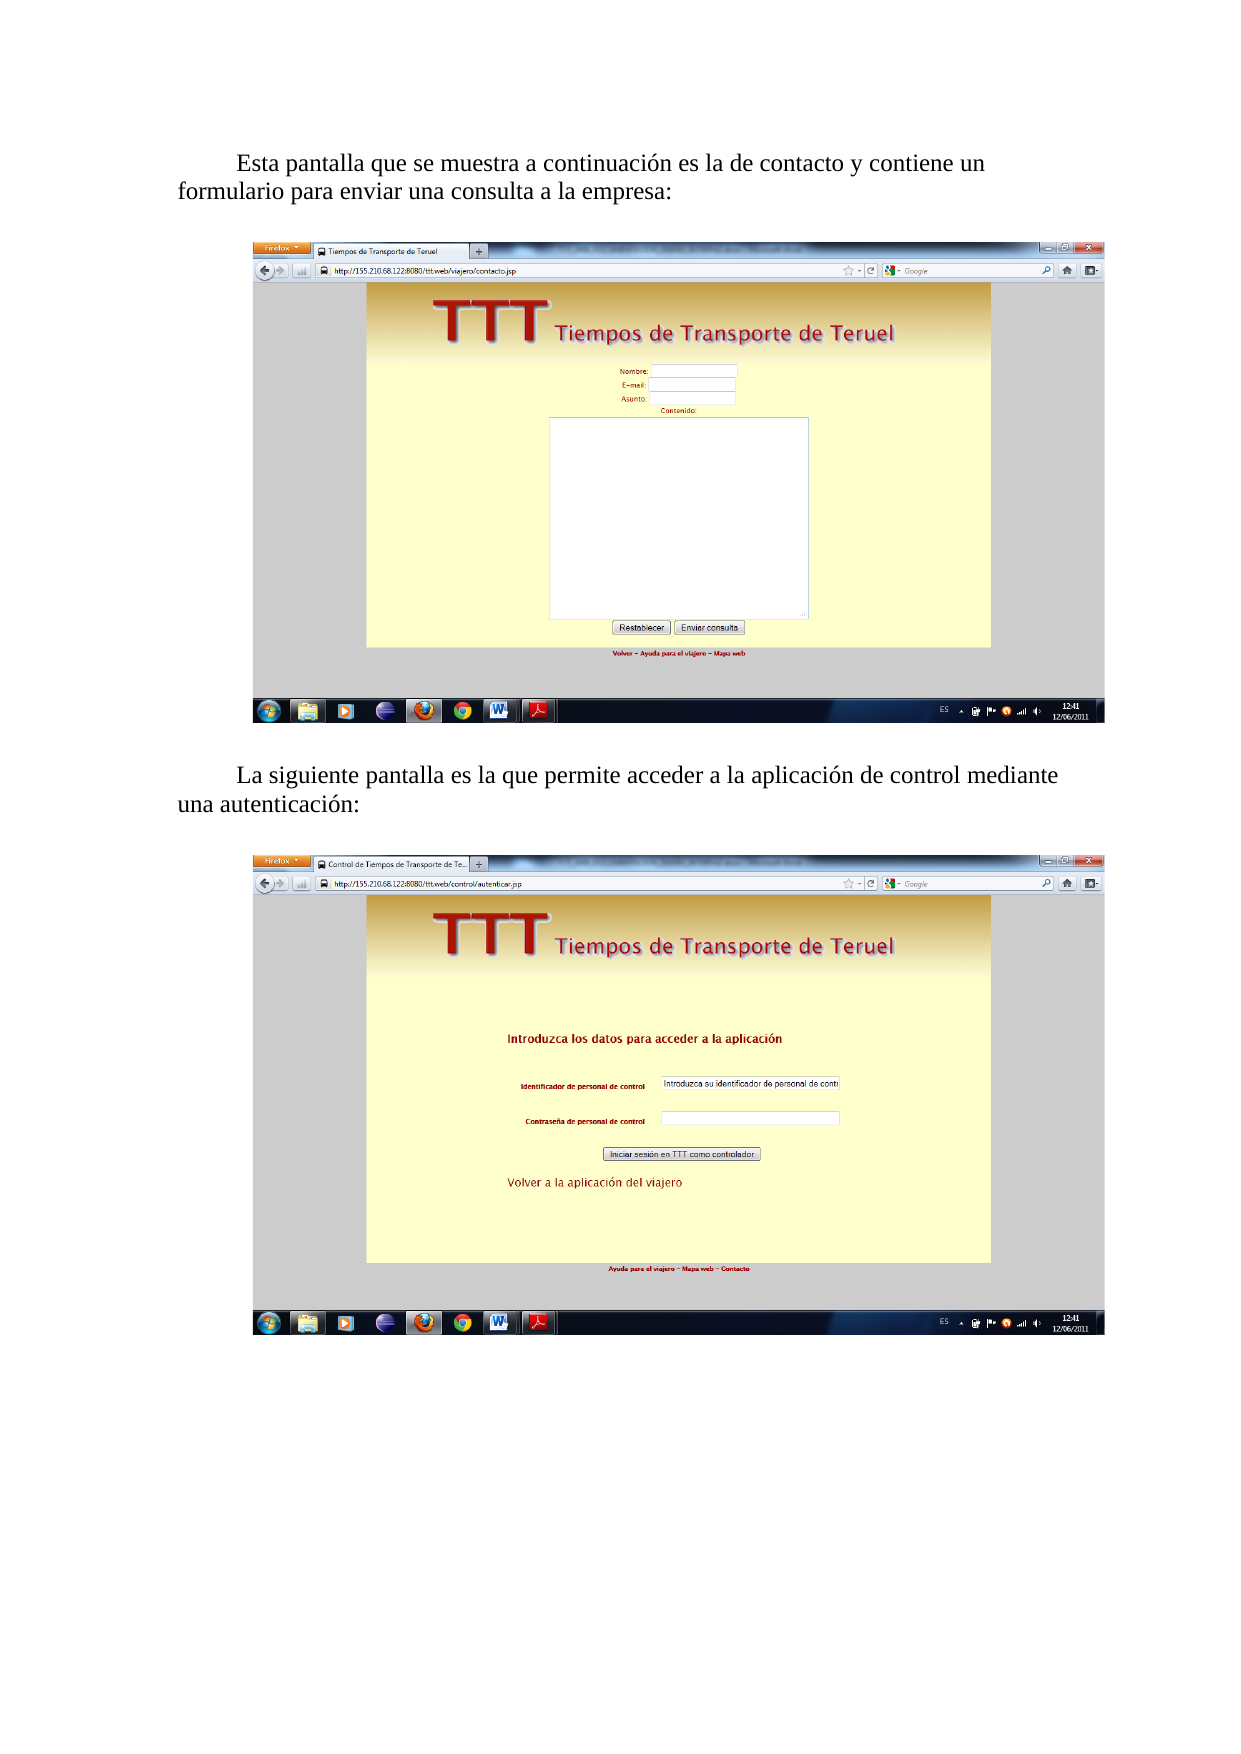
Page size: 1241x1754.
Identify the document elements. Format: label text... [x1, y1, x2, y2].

picture [252, 242, 1105, 723]
picture [252, 855, 1105, 1335]
text Esta pantalla que se muestra a continuación es la de contacto y contiene un formulario para enviar una consulta a la empresa: [177, 148, 1063, 205]
text La siguiente pantalla es la que permite acceder a la aplicación de control mediante una autenticación: [177, 760, 1063, 818]
